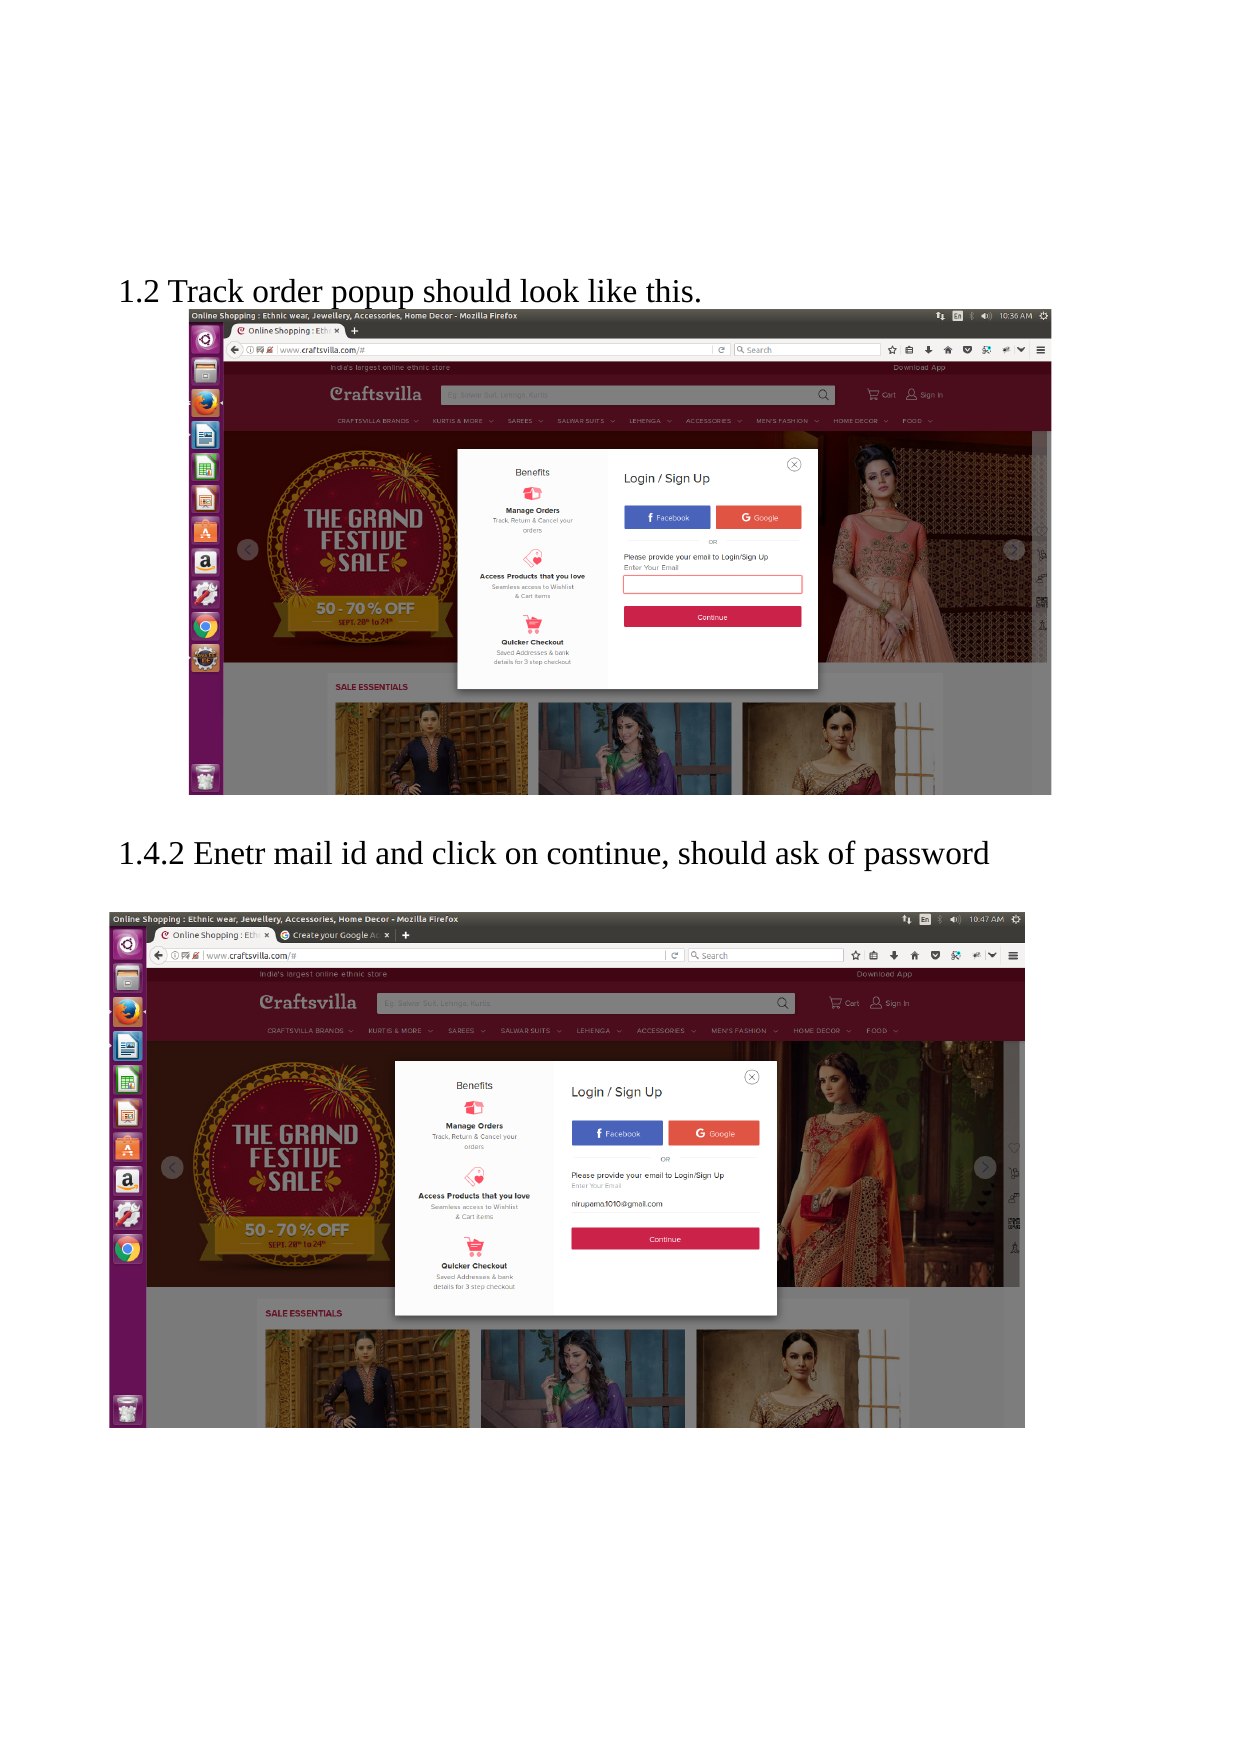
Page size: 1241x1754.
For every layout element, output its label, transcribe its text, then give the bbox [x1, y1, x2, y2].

text 1.2 Track order popup should look like this. [118, 271, 1122, 310]
picture [109, 912, 1025, 1428]
text 1.4.2 Enetr mail id and click on continue, should ask of password [118, 833, 1122, 872]
picture [188, 309, 1052, 795]
